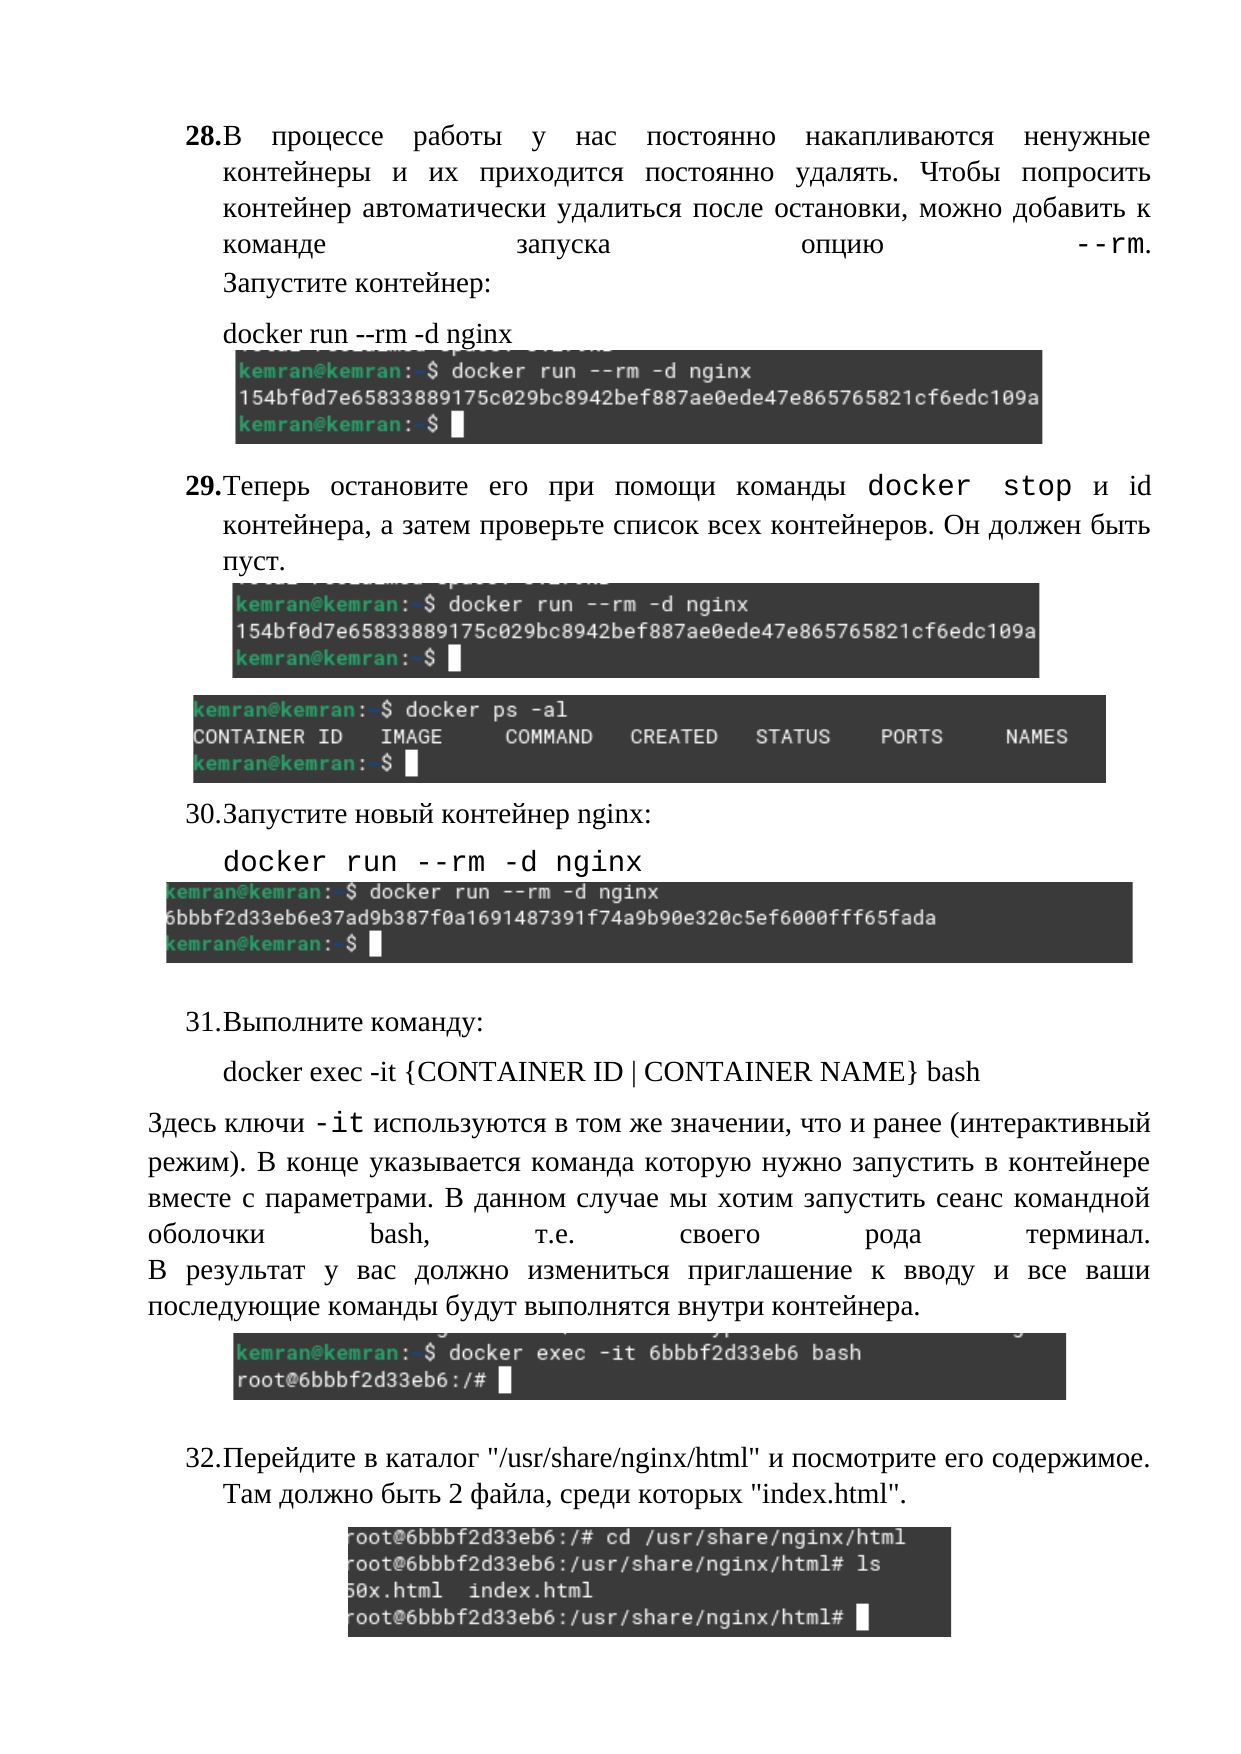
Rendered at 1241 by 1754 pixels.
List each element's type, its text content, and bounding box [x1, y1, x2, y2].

list В процессе работы у нас постоянно накапливаются ненужные контейнеры и их приходится постоянно удалять. Чтобы попросить контейнер автоматически удалиться после остановки, можно добавить к команде запуска опцию --rm. Запустите контейнер: [185, 118, 1152, 299]
list docker exec -it {CONTAINER ID | CONTAINER NAME} bash [185, 1054, 1152, 1088]
text Здесь ключи -it используются в том же значении, что и ранее (интерактивный режим). В конце указывается команда которую нужно запустить в контейнере вместе с параметрами. В данном случае мы хотим запустить сеанс командной оболочки bash, т.е. своего рода терминал. В результат у вас должно измениться приглашение к вводу и все ваши последующие команды будут выполнятся внутри контейнера. [148, 1105, 1152, 1322]
picture [193, 695, 1106, 783]
list docker run --rm -d nginx [185, 316, 1152, 349]
picture [228, 583, 1040, 678]
list Перейдите в каталог "/usr/share/nginx/html" и посмотрите его содержимое. Там должно быть 2 файла, среди которых "index.html". [185, 1441, 1152, 1510]
list Теперь остановите его при помощи команды docker stop и id контейнера, а затем проверьте список всех контейнеров. Он должен быть пуст. [185, 468, 1152, 576]
picture [231, 350, 1043, 444]
list Запустите новый контейнер nginx: [185, 797, 1152, 830]
list docker run --rm -d nginx [185, 847, 1152, 880]
picture [166, 882, 1133, 963]
picture [348, 1527, 952, 1637]
picture [233, 1333, 1067, 1400]
list Выполните команду: [185, 1004, 1152, 1037]
